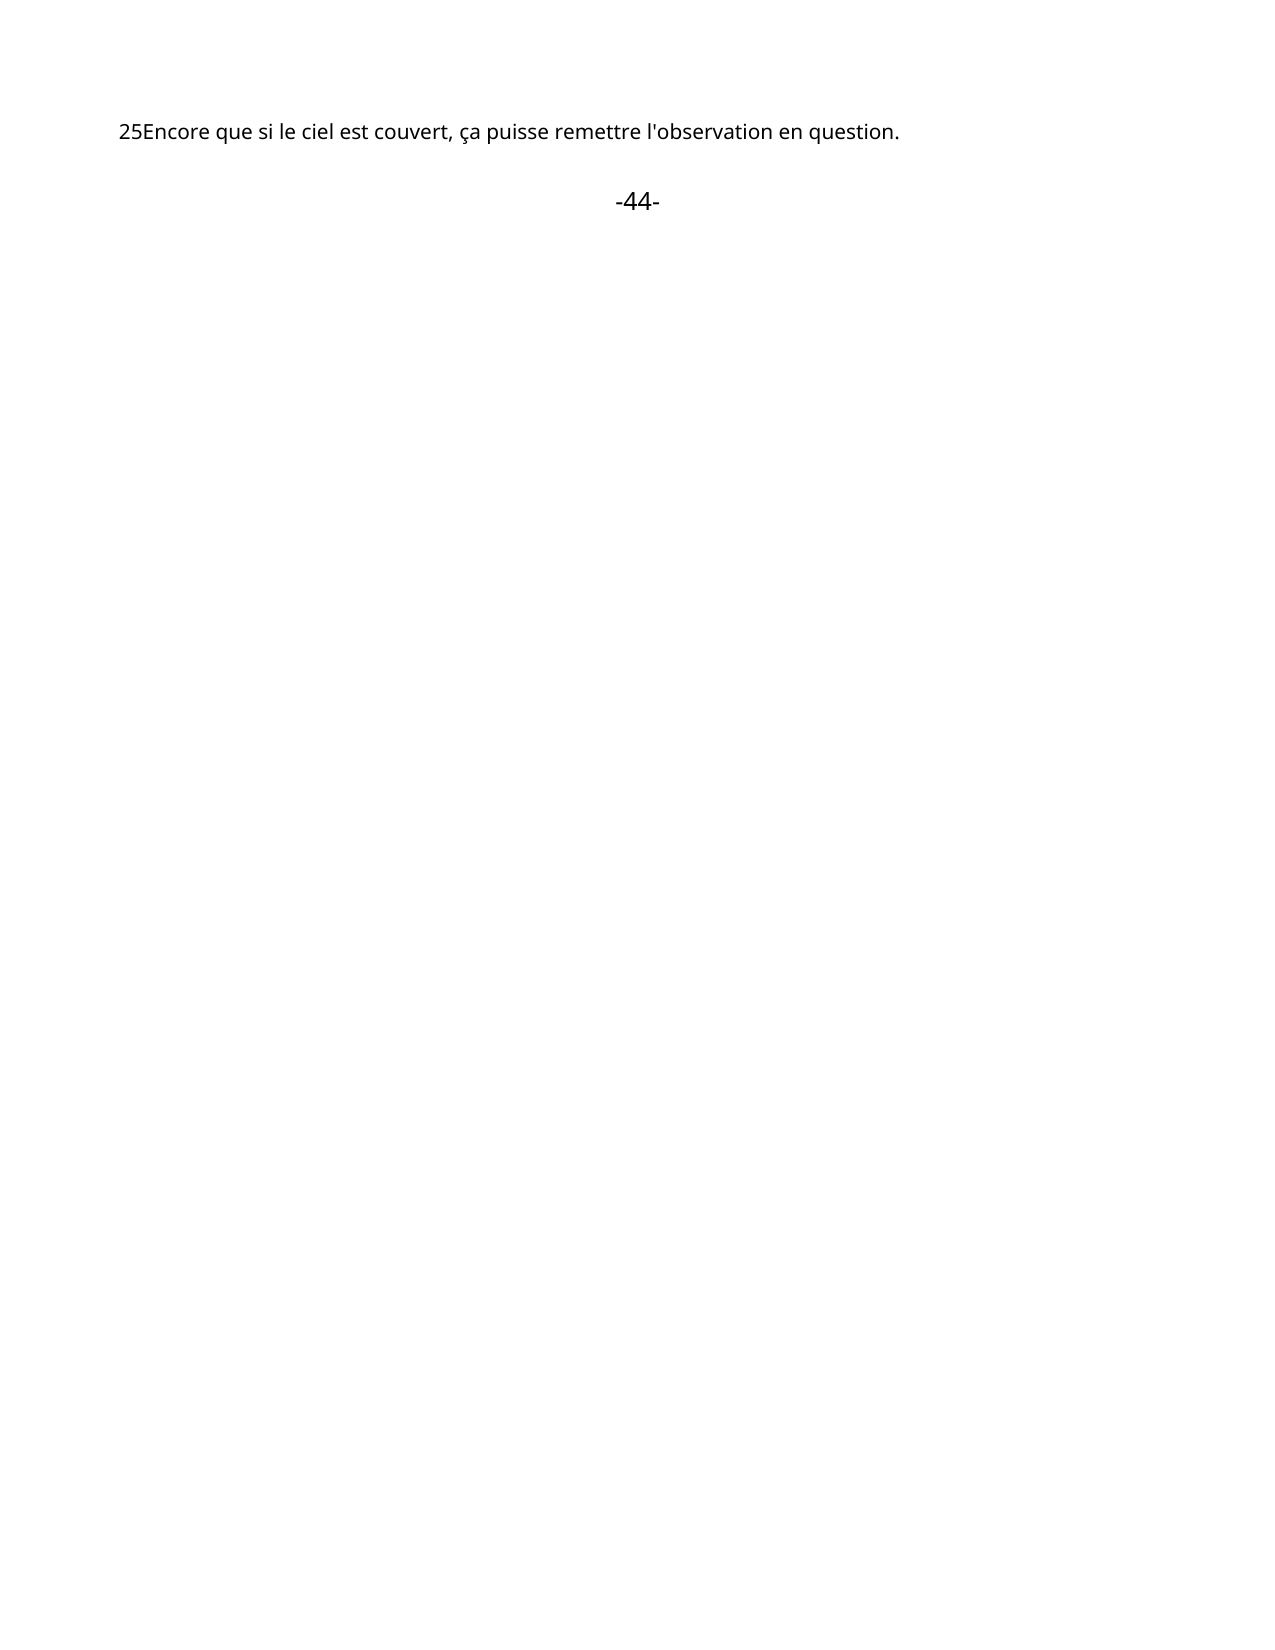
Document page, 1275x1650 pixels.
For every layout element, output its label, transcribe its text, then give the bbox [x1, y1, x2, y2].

text -44- [119, 183, 1156, 217]
text 25Encore que si le ciel est couvert, ça puisse remettre l'observation en question. [119, 117, 1156, 146]
